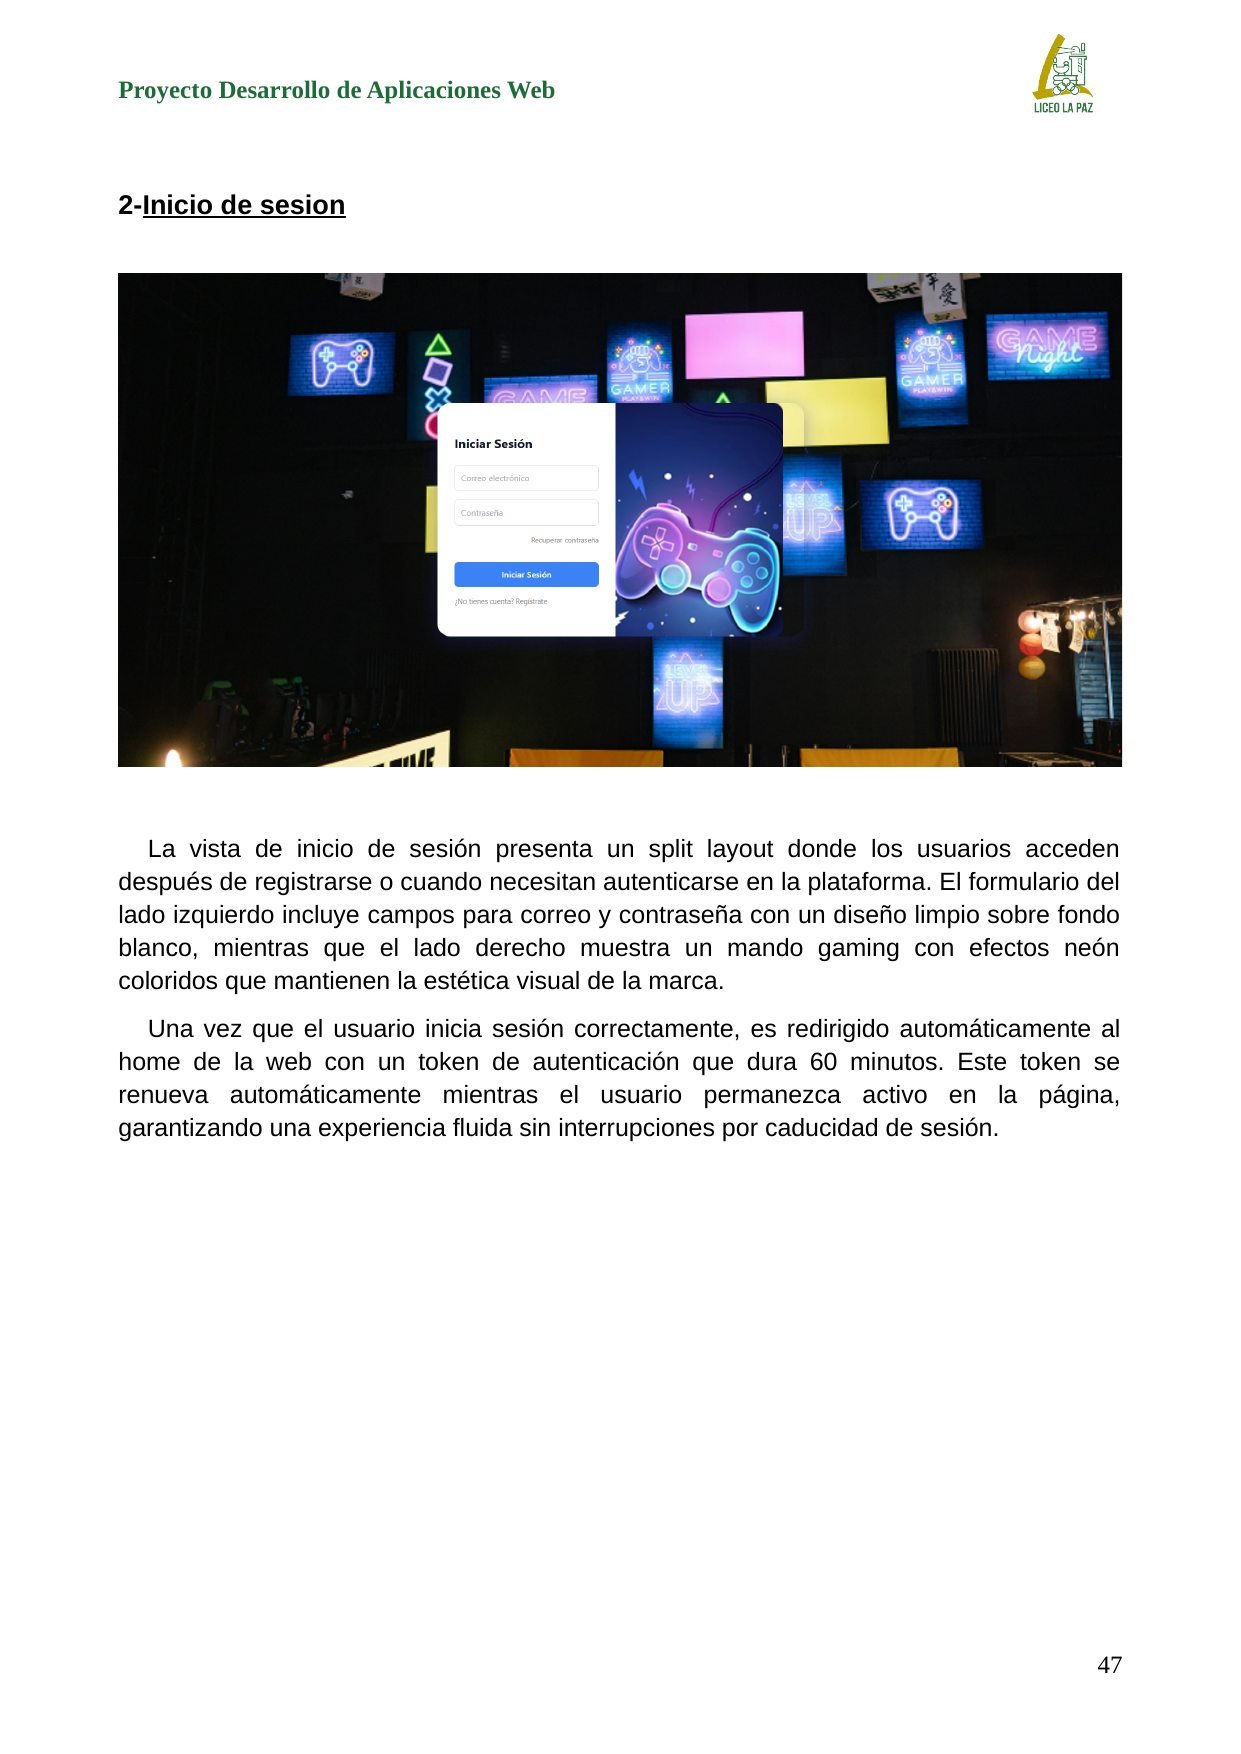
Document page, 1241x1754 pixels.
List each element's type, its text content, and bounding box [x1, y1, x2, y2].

picture [118, 273, 1123, 767]
text 2-Inicio de sesion [118, 189, 1122, 220]
text Una vez que el usuario inicia sesión correctamente, es redirigido automáticamente al home de la web con un token de autenticación que dura 60 minutos. Este token se renueva automáticamente mientras el usuario permanezca activo en la página, garantizando una experiencia fluida sin interrupciones por caducidad de sesión. [118, 1014, 1122, 1142]
text La vista de inicio de sesión presenta un split layout donde los usuarios acceden después de registrarse o cuando necesitan autenticarse en la plataforma. El formulario del lado izquierdo incluye campos para correo y contraseña con un diseño limpio sobre fondo blanco, mientras que el lado derecho muestra un mando gaming con efectos neón coloridos que mantienen la estética visual de la marca. [118, 834, 1122, 995]
picture [1025, 26, 1100, 121]
